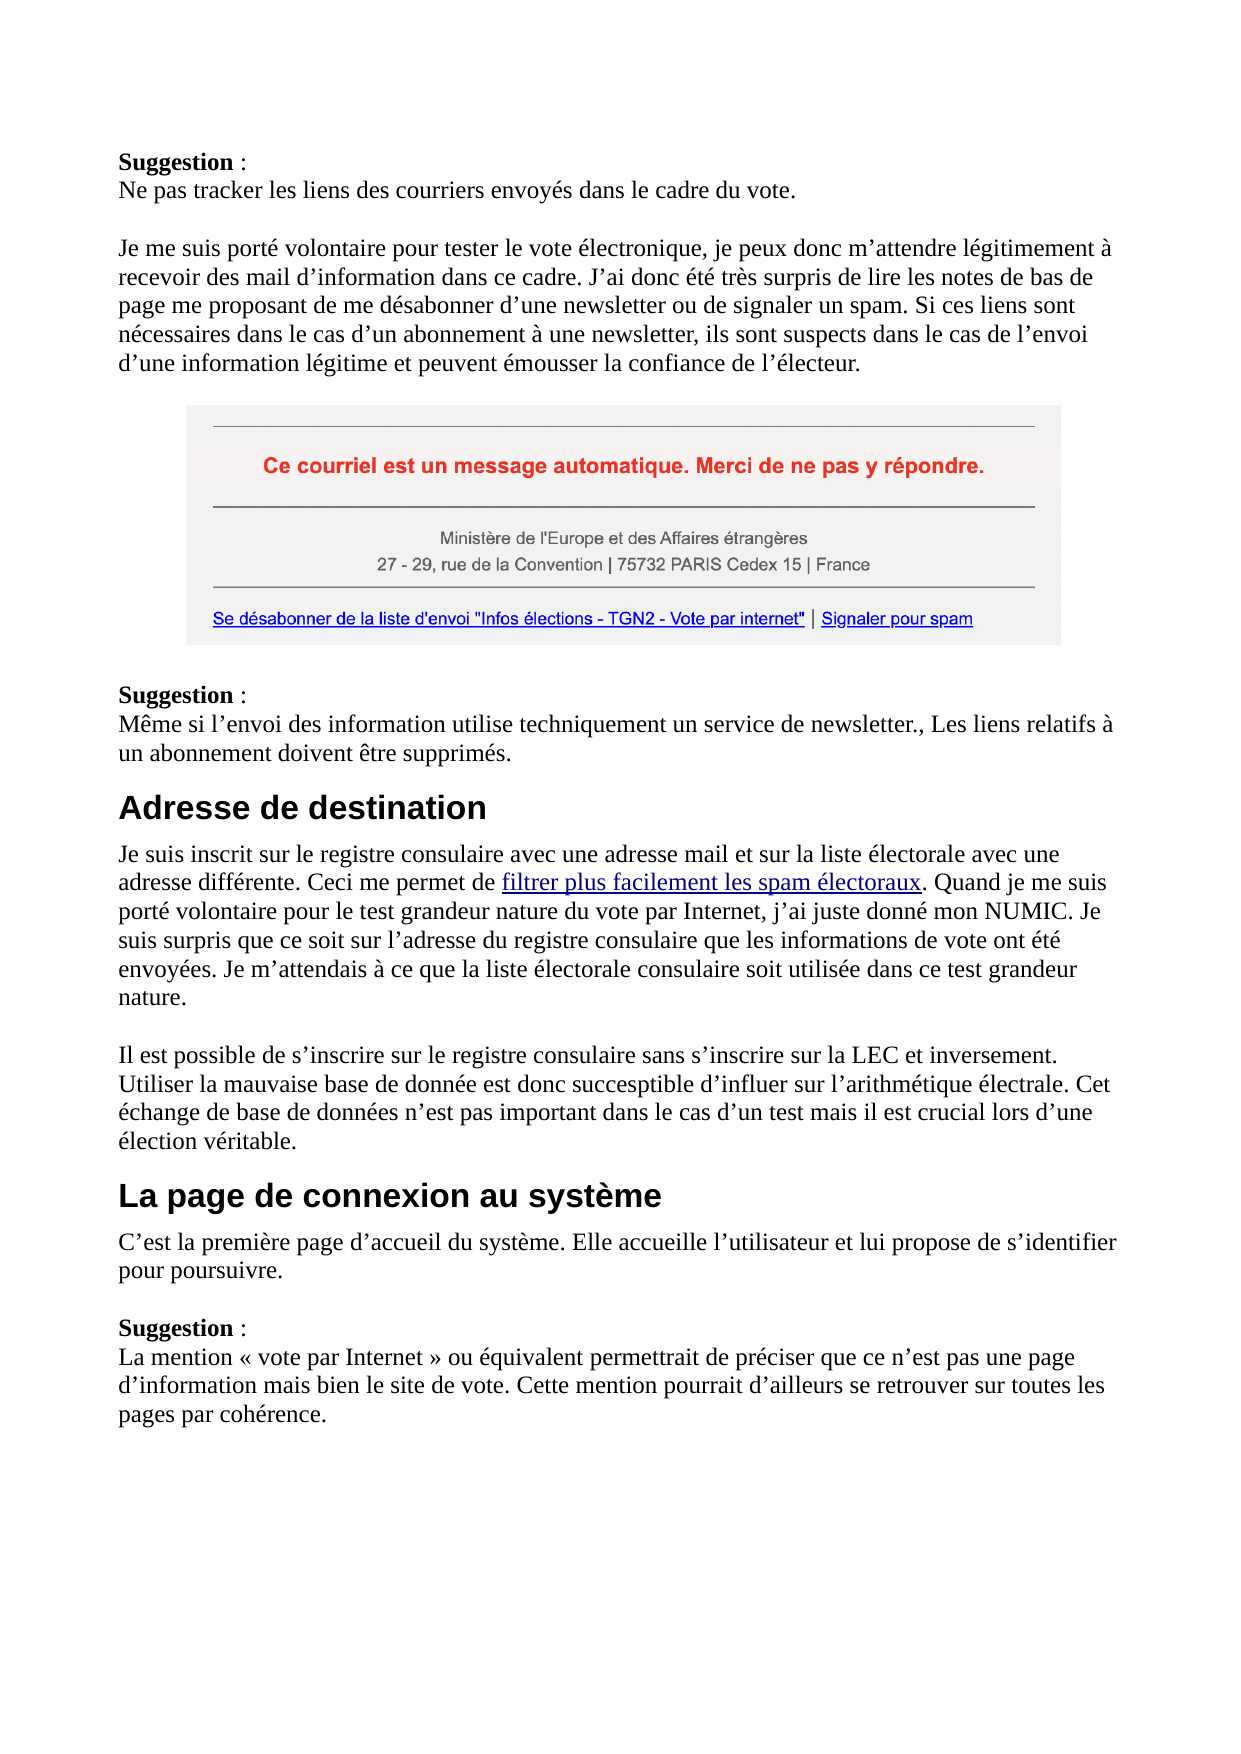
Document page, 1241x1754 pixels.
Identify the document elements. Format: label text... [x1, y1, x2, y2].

text Il est possible de s’inscrire sur le registre consulaire sans s’inscrire sur la LEC et inversement. Utiliser la mauvaise base de donnée est donc succesptible d’influer sur l’arithmétique électrale. Cet échange de base de données n’est pas important dans le cas d’un test mais il est crucial lors d’une élection véritable. [118, 1040, 1122, 1155]
text Même si l’envoi des information utilise techniquement un service de newsletter., Les liens relatifs à un abonnement doivent être supprimés. [118, 709, 1122, 767]
text La mention « vote par Internet » ou équivalent permettrait de préciser que ce n’est pas une page d’information mais bien le site de vote. Cette mention pourrait d’ailleurs se retrouver sur toutes les pages par cohérence. [118, 1342, 1122, 1428]
text Ne pas tracker les liens des courriers envoyés dans le cadre du vote. [118, 176, 1122, 204]
text Je me suis porté volontaire pour tester le vote électronique, je peux donc m’attendre légitimement à recevoir des mail d’information dans ce cadre. J’ai donc été très surpris de lire les notes de bas de page me proposant de me désabonner d’une newsletter ou de signaler un spam. Si ces liens sont nécessaires dans le cas d’un abonnement à une newsletter, ils sont suspects dans le cas de l’envoi d’une information légitime et peuvent émousser la confiance de l’électeur. [118, 233, 1122, 377]
subtitle La page de connexion au système [118, 1176, 1122, 1214]
picture [173, 405, 1068, 652]
text Suggestion : [118, 680, 1122, 709]
text Suggestion : [118, 1313, 1122, 1342]
text Je suis inscrit sur le registre consulaire avec une adresse mail et sur la liste électorale avec une adresse différente. Ceci me permet de filtrer plus facilement les spam électoraux. Quand je me suis porté volontaire pour le test grandeur nature du vote par Internet, j’ai juste donné mon NUMIC. Je suis surpris que ce soit sur l’adresse du registre consulaire que les informations de vote ont été envoyées. Je m’attendais à ce que la liste électorale consulaire soit utilisée dans ce test grandeur nature. [118, 839, 1122, 1011]
subtitle Adresse de destination [118, 787, 1122, 826]
text Suggestion : [118, 147, 1122, 176]
text C’est la première page d’accueil du système. Elle accueille l’utilisateur et lui propose de s’identifier pour poursuivre. [118, 1227, 1122, 1284]
